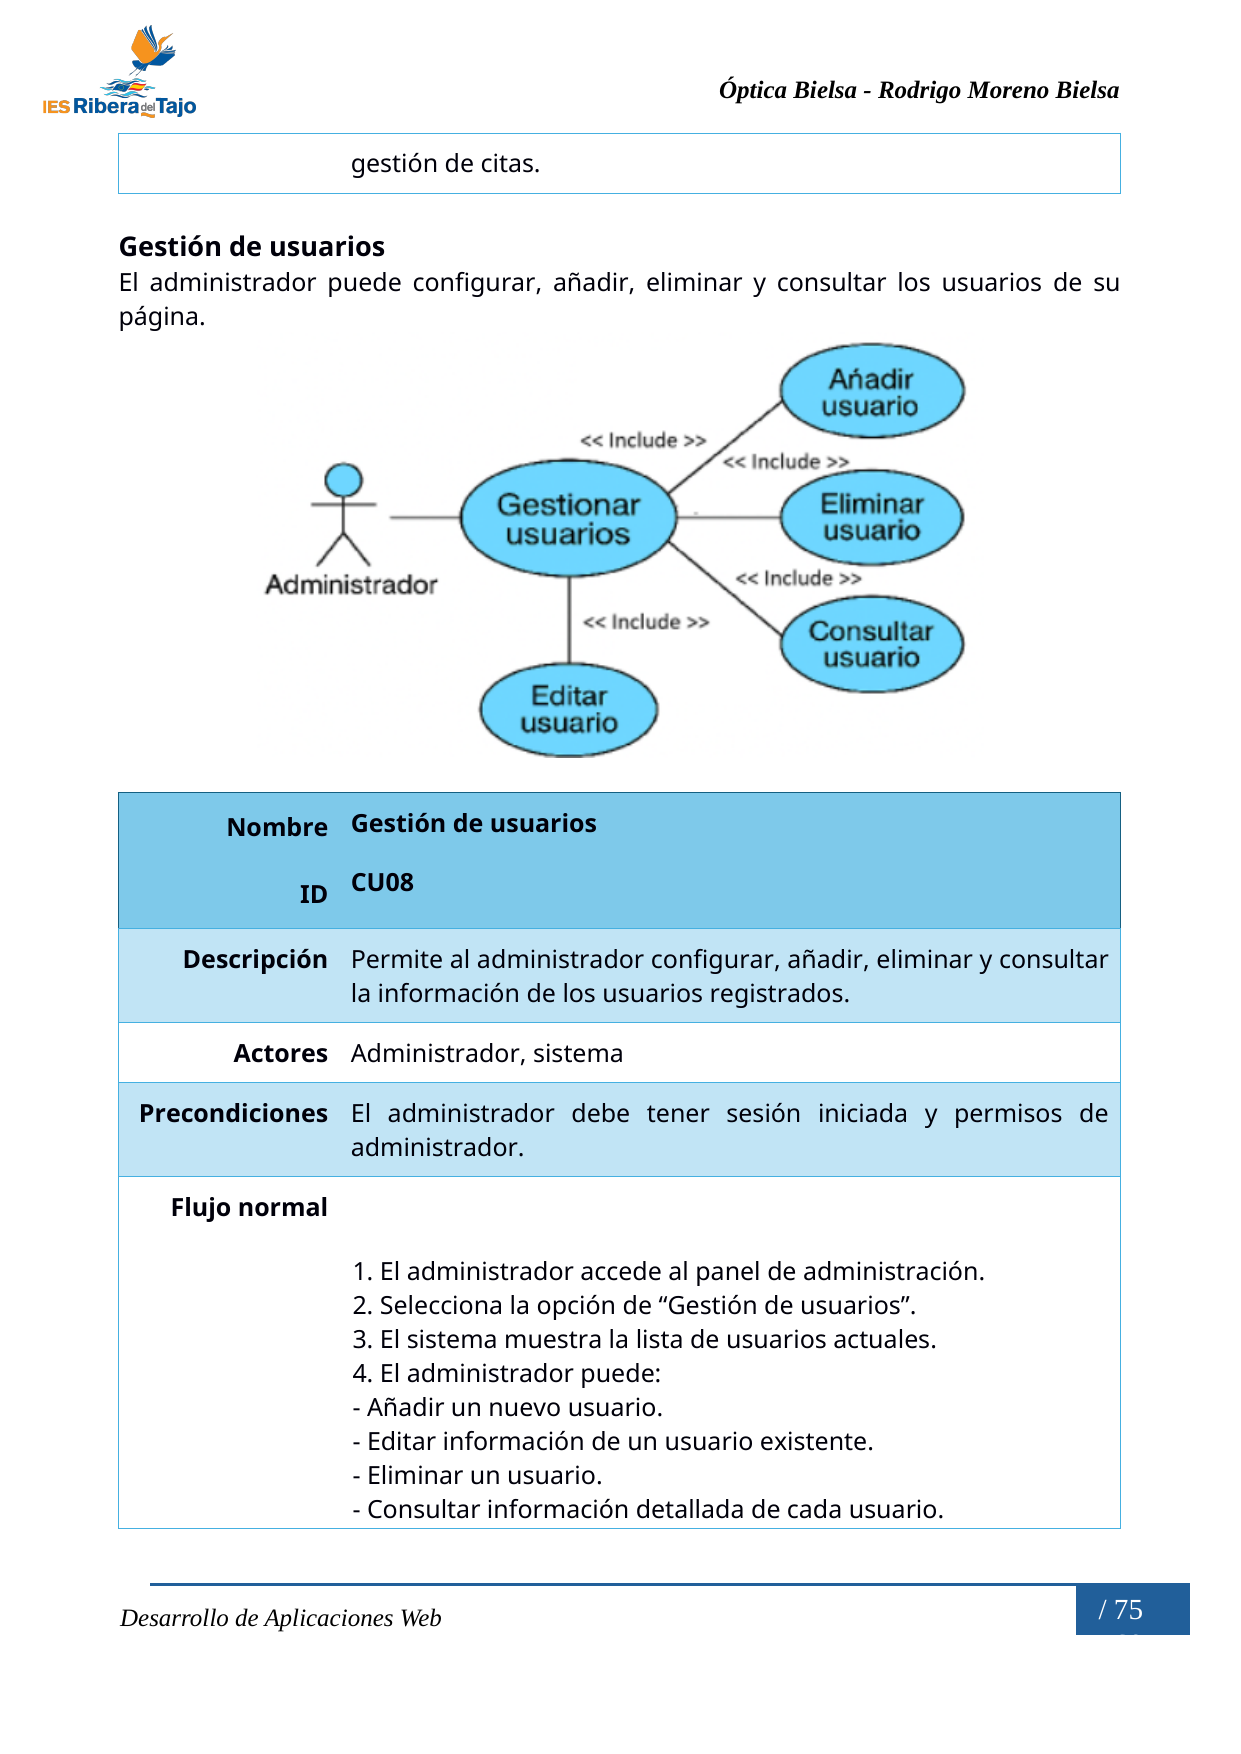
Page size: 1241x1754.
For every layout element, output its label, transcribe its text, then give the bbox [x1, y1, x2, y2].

table_cell gestión de citas. [339, 134, 1120, 193]
table_header [351, 1177, 361, 1239]
table_cell Permite al administrador configurar, añadir, eliminar y consultar la información de los usuarios registrados. [339, 929, 1120, 1022]
text El administrador puede configurar, añadir, eliminar y consultar los usuarios de su página. [118, 264, 1122, 333]
table_cell El administrador debe tener sesión iniciada y permisos de administrador. [339, 1083, 1120, 1176]
table_header Gestión de usuarios CU08 [339, 793, 1120, 928]
table_header 1. El administrador accede al panel de administración. 2. Selecciona la opción de “Gestión de usuarios”. 3. El sistema muestra la lista de usuarios actuales. 4. El administrador puede: - Añadir un nuevo usuario. - Editar información de un usuario existente. - Eliminar un usuario. - Consultar información detallada de cada usuario. [351, 1239, 1109, 1527]
table_cell Administrador, sistema [339, 1023, 1120, 1082]
text Gestión de usuarios [118, 228, 1122, 264]
table_cell [119, 134, 339, 193]
table_header Nombre ID [119, 793, 339, 928]
table_cell [361, 1177, 1120, 1527]
table_cell Precondiciones [119, 1083, 339, 1176]
table_cell Descripción [119, 929, 339, 1022]
table_cell Flujo normal [119, 1177, 339, 1527]
table_cell [339, 1177, 351, 1527]
table_cell Actores [119, 1023, 339, 1082]
